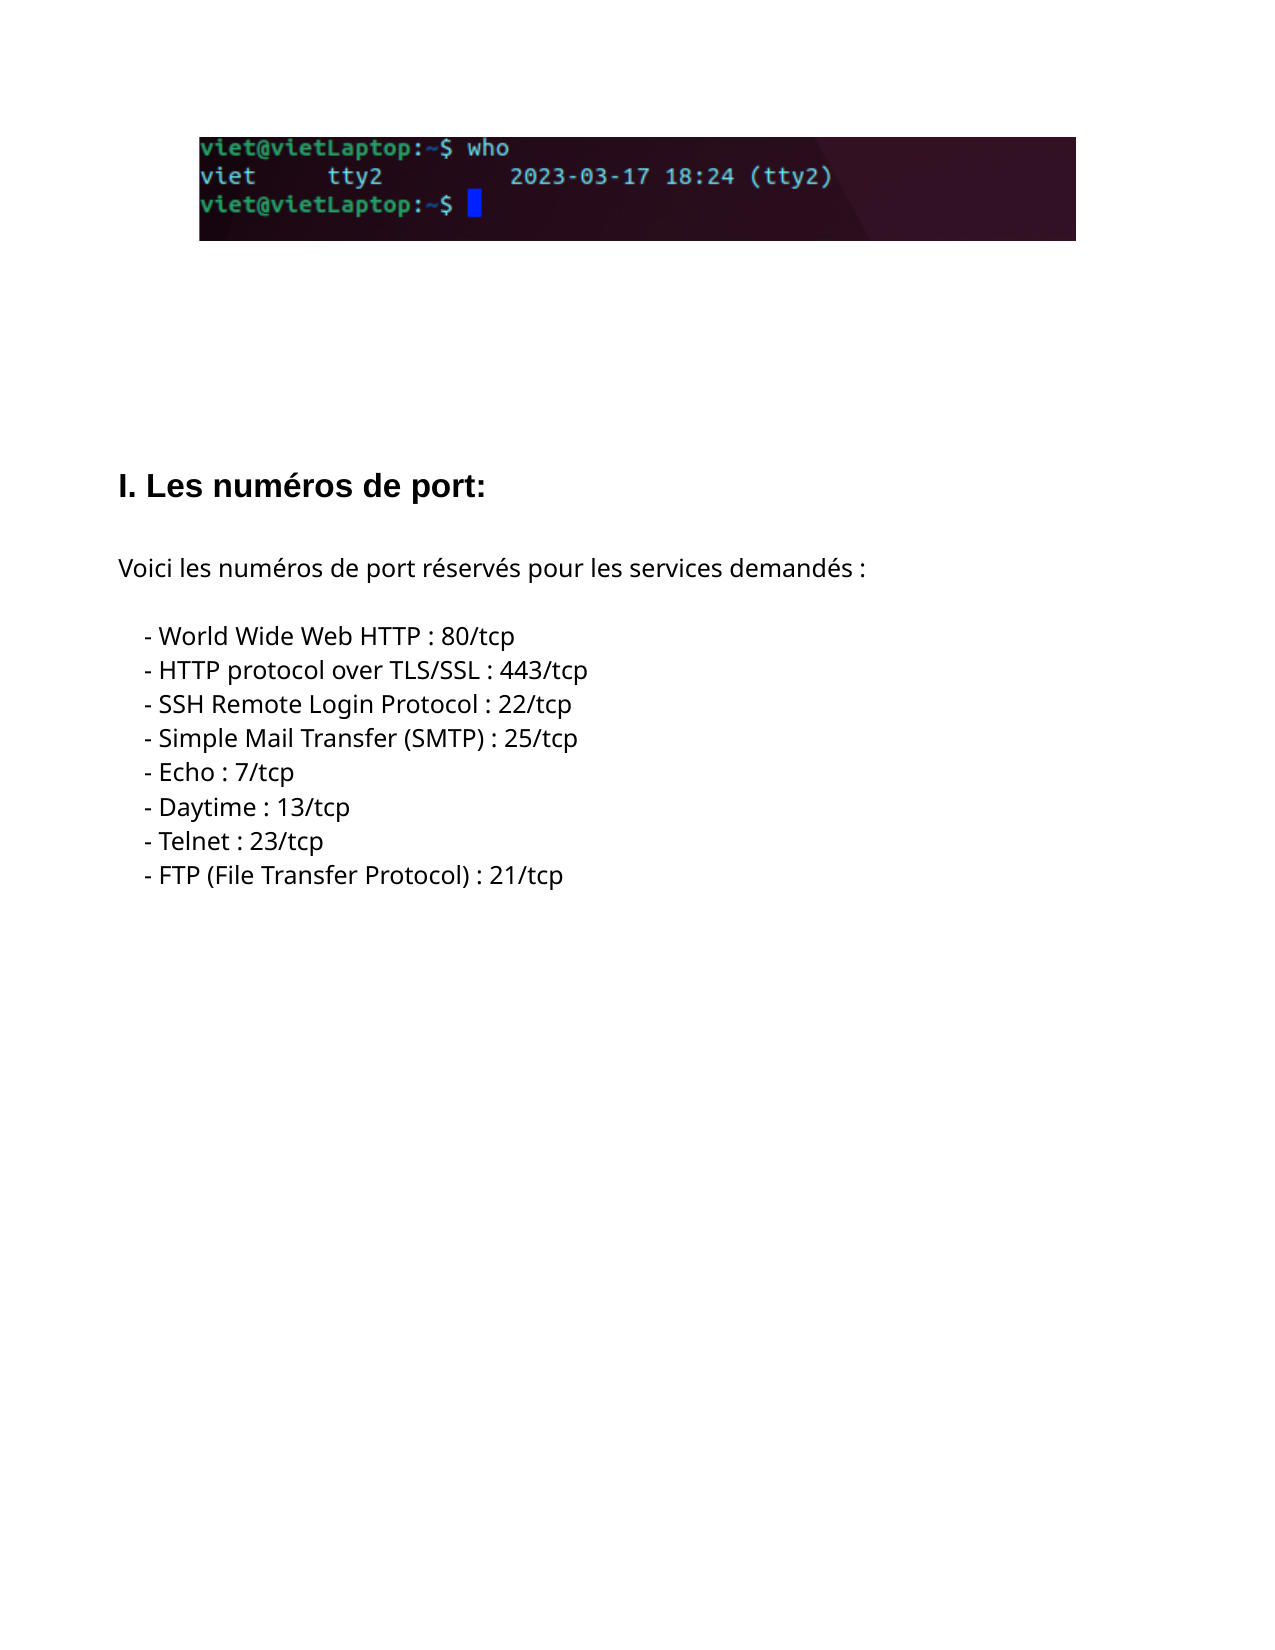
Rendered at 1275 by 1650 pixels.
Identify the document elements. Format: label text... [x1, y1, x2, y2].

picture [199, 137, 1076, 241]
subtitle I. Les numéros de port: [118, 466, 1157, 504]
text - SSH Remote Login Protocol : 22/tcp [118, 687, 1157, 721]
text - Telnet : 23/tcp [118, 823, 1157, 857]
text - Echo : 7/tcp [118, 755, 1157, 789]
text - Simple Mail Transfer (SMTP) : 25/tcp [118, 721, 1157, 755]
text - Daytime : 13/tcp [118, 789, 1157, 823]
text - HTTP protocol over TLS/SSL : 443/tcp [118, 653, 1157, 687]
text - FTP (File Transfer Protocol) : 21/tcp [118, 857, 1157, 891]
text - World Wide Web HTTP : 80/tcp [118, 619, 1157, 653]
text Voici les numéros de port réservés pour les services demandés : [118, 551, 1157, 585]
